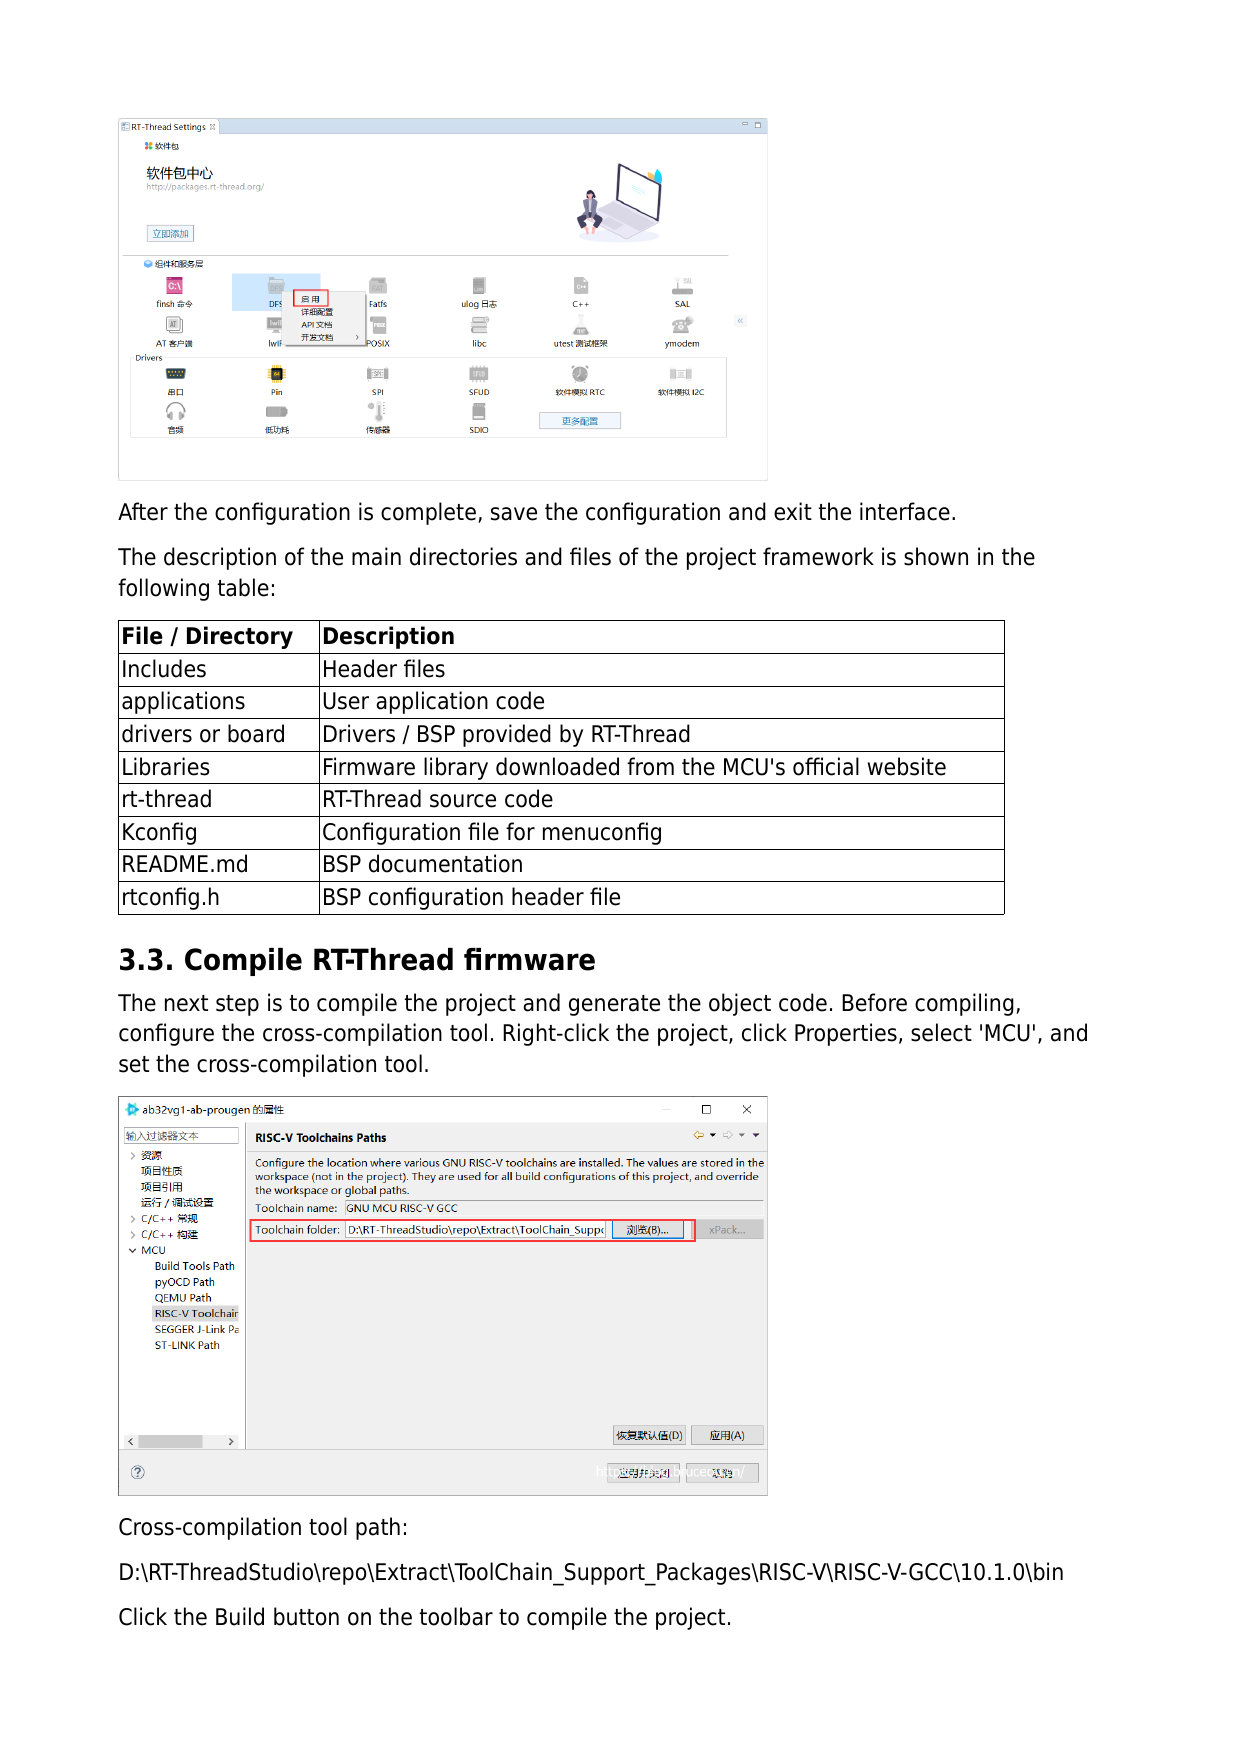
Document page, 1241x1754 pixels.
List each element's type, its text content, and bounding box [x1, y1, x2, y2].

table_cell Configuration file for menuconfig [320, 817, 1004, 848]
table_cell Firmware library downloaded from the MCU's official website [320, 752, 1004, 783]
table_header Description [320, 621, 1004, 653]
table_cell drivers or board [119, 719, 319, 751]
table_cell Header files [320, 654, 1004, 686]
table_cell User application code [320, 687, 1004, 718]
table_cell rt-thread [119, 784, 319, 816]
table_cell Drivers / BSP provided by RT-Thread [320, 719, 1004, 751]
table_cell README.md [119, 850, 319, 881]
table_header File / Directory [119, 621, 319, 653]
table_cell applications [119, 687, 319, 718]
text Cross-compilation tool path: [118, 1514, 1122, 1541]
text After the configuration is complete, save the configuration and exit the interface. [118, 499, 1122, 526]
table_cell BSP configuration header file [320, 882, 1004, 914]
text Click the Build button on the toolbar to compile the project. [118, 1604, 1122, 1631]
table_cell rtconfig.h [119, 882, 319, 914]
table_cell Kconfig [119, 817, 319, 848]
text D:\RT-ThreadStudio\repo\Extract\ToolChain_Support_Packages\RISC-V\RISC-V-GCC\10.1.0\bin [118, 1559, 1122, 1586]
table_cell Includes [119, 654, 319, 686]
picture [118, 118, 768, 481]
table_cell Libraries [119, 752, 319, 783]
table_cell RT-Thread source code [320, 784, 1004, 816]
text The description of the main directories and files of the project framework is shown in the following table: [118, 544, 1122, 602]
text The next step is to compile the project and generate the object code. Before compiling, configure the cross-compilation tool. Right-click the project, click Properties, select 'MCU', and set the cross-compilation tool. [118, 990, 1122, 1078]
table_cell BSP documentation [320, 850, 1004, 881]
picture [118, 1096, 768, 1496]
subtitle 3.3. Compile RT-Thread firmware [118, 943, 1122, 977]
